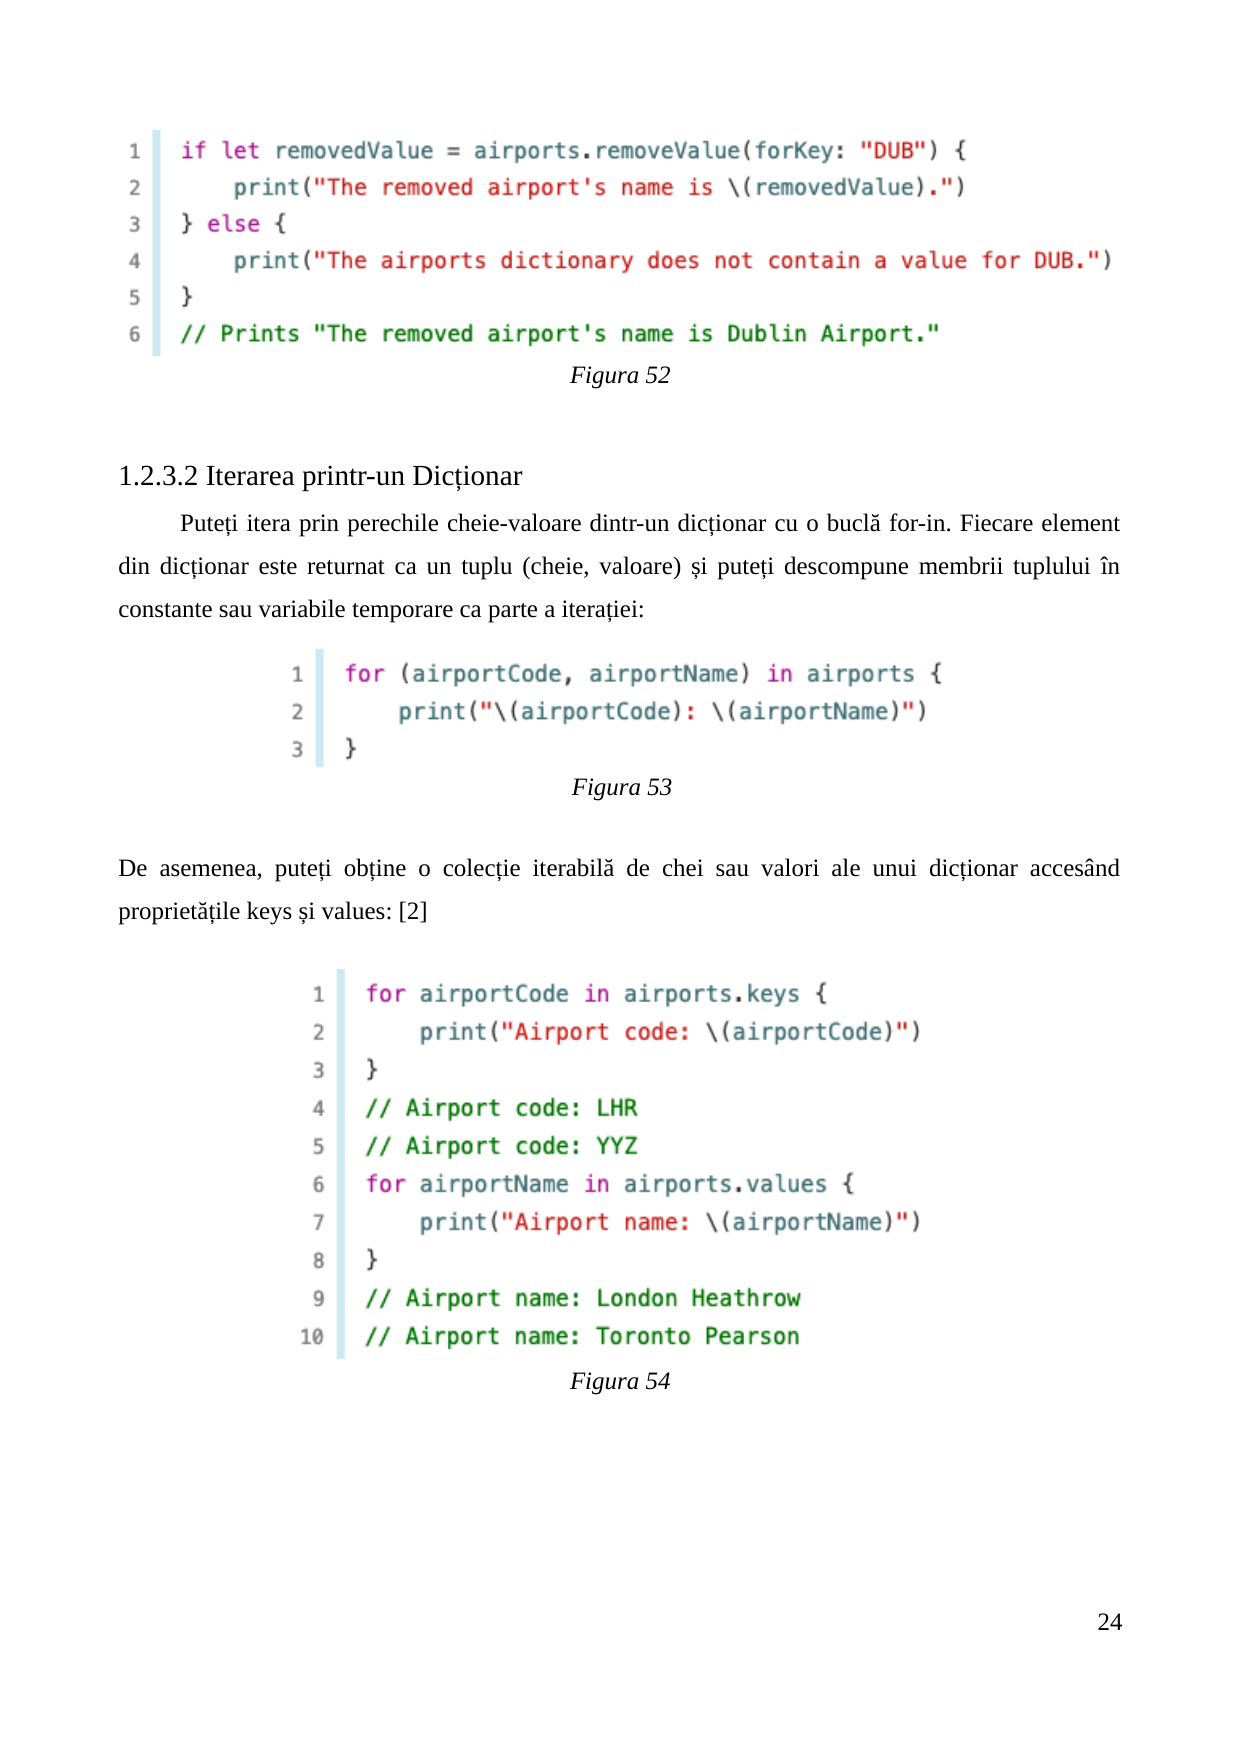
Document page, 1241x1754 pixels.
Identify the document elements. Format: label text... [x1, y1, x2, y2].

picture [300, 969, 941, 1361]
picture [282, 646, 962, 767]
text Puteți itera prin perechile cheie-valoare dintr-un dicționar cu o buclă for-in. Fiecare element din dicționar este returnat ca un tuplu (cheie, valoare) și puteți descompune membrii tuplului în constante sau variabile temporare ca parte a iterației: [118, 508, 1122, 623]
text Figura 54 [287, 969, 953, 1394]
text De asemenea, puteți obține o colecție iterabilă de chei sau valori ale unui dicționar accesând proprietățile keys și values: [2] [118, 853, 1122, 925]
text Figura 52 [118, 356, 1122, 389]
picture [118, 130, 1123, 356]
text Figura 53 [282, 767, 962, 800]
subtitle 1.2.3.2 Iterarea printr-un Dicționar [118, 458, 1122, 491]
